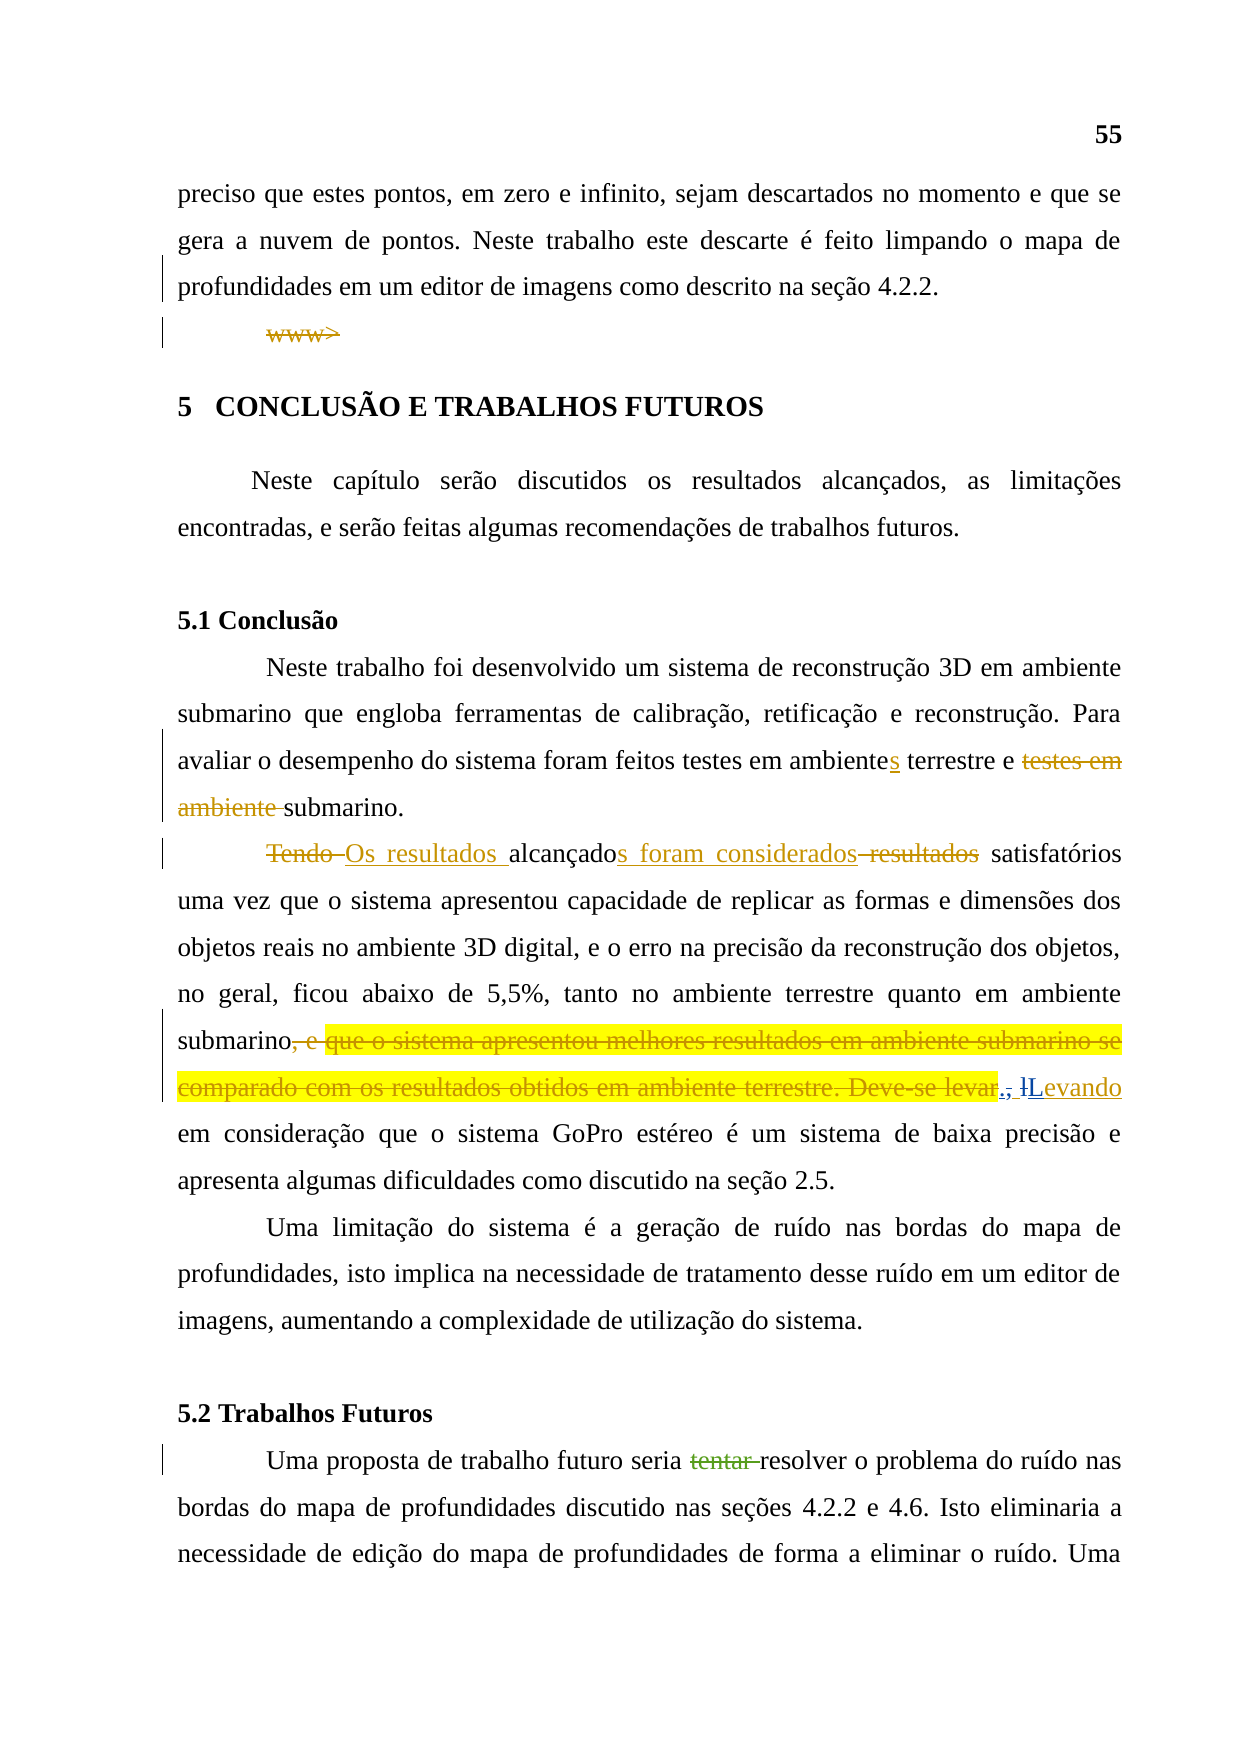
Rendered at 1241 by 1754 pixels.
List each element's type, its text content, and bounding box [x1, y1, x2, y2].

text Neste trabalho foi desenvolvido um sistema de reconstrução 3D em ambiente submarino que engloba ferramentas de calibração, retificação e reconstrução. Para avaliar o desempenho do sistema foram feitos testes em ambientes terrestre e submarino. [177, 651, 1122, 822]
subtitle Trabalhos Futuros [177, 1397, 1122, 1429]
text Os resultados alcançados foram considerados satisfatórios uma vez que o sistema apresentou capacidade de replicar as formas e dimensões dos objetos reais no ambiente 3D digital, e o erro na precisão da reconstrução dos objetos, no geral, ficou abaixo de 5,5%, tanto no ambiente terrestre quanto em ambiente submarino. Levando em consideração que o sistema GoPro estéreo é um sistema de baixa precisão e apresenta algumas dificuldades como discutido na seção 2.5. [177, 837, 1122, 1195]
text Uma proposta de trabalho futuro seria resolver o problema do ruído nas bordas do mapa de profundidades discutido nas seções 4.2.2 e 4.6. Isto eliminaria a necessidade de edição do mapa de profundidades de forma a eliminar o ruído. Uma [177, 1444, 1122, 1569]
text Uma limitação do sistema é a geração de ruído nas bordas do mapa de profundidades, isto implica na necessidade de tratamento desse ruído em um editor de imagens, aumentando a complexidade de utilização do sistema. [177, 1211, 1122, 1335]
subtitle Conclusão [177, 604, 1122, 635]
text Neste capítulo serão discutidos os resultados alcançados, as limitações encontradas, e serão feitas algumas recomendações de trabalhos futuros. [177, 464, 1122, 542]
subtitle CONCLUSÃO E TRABALHOS FUTUROS [177, 389, 1122, 422]
text preciso que estes pontos, em zero e infinito, sejam descartados no momento e que se gera a nuvem de pontos. Neste trabalho este descarte é feito limpando o mapa de profundidades em um editor de imagens como descrito na seção 4.2.2. [177, 177, 1122, 302]
